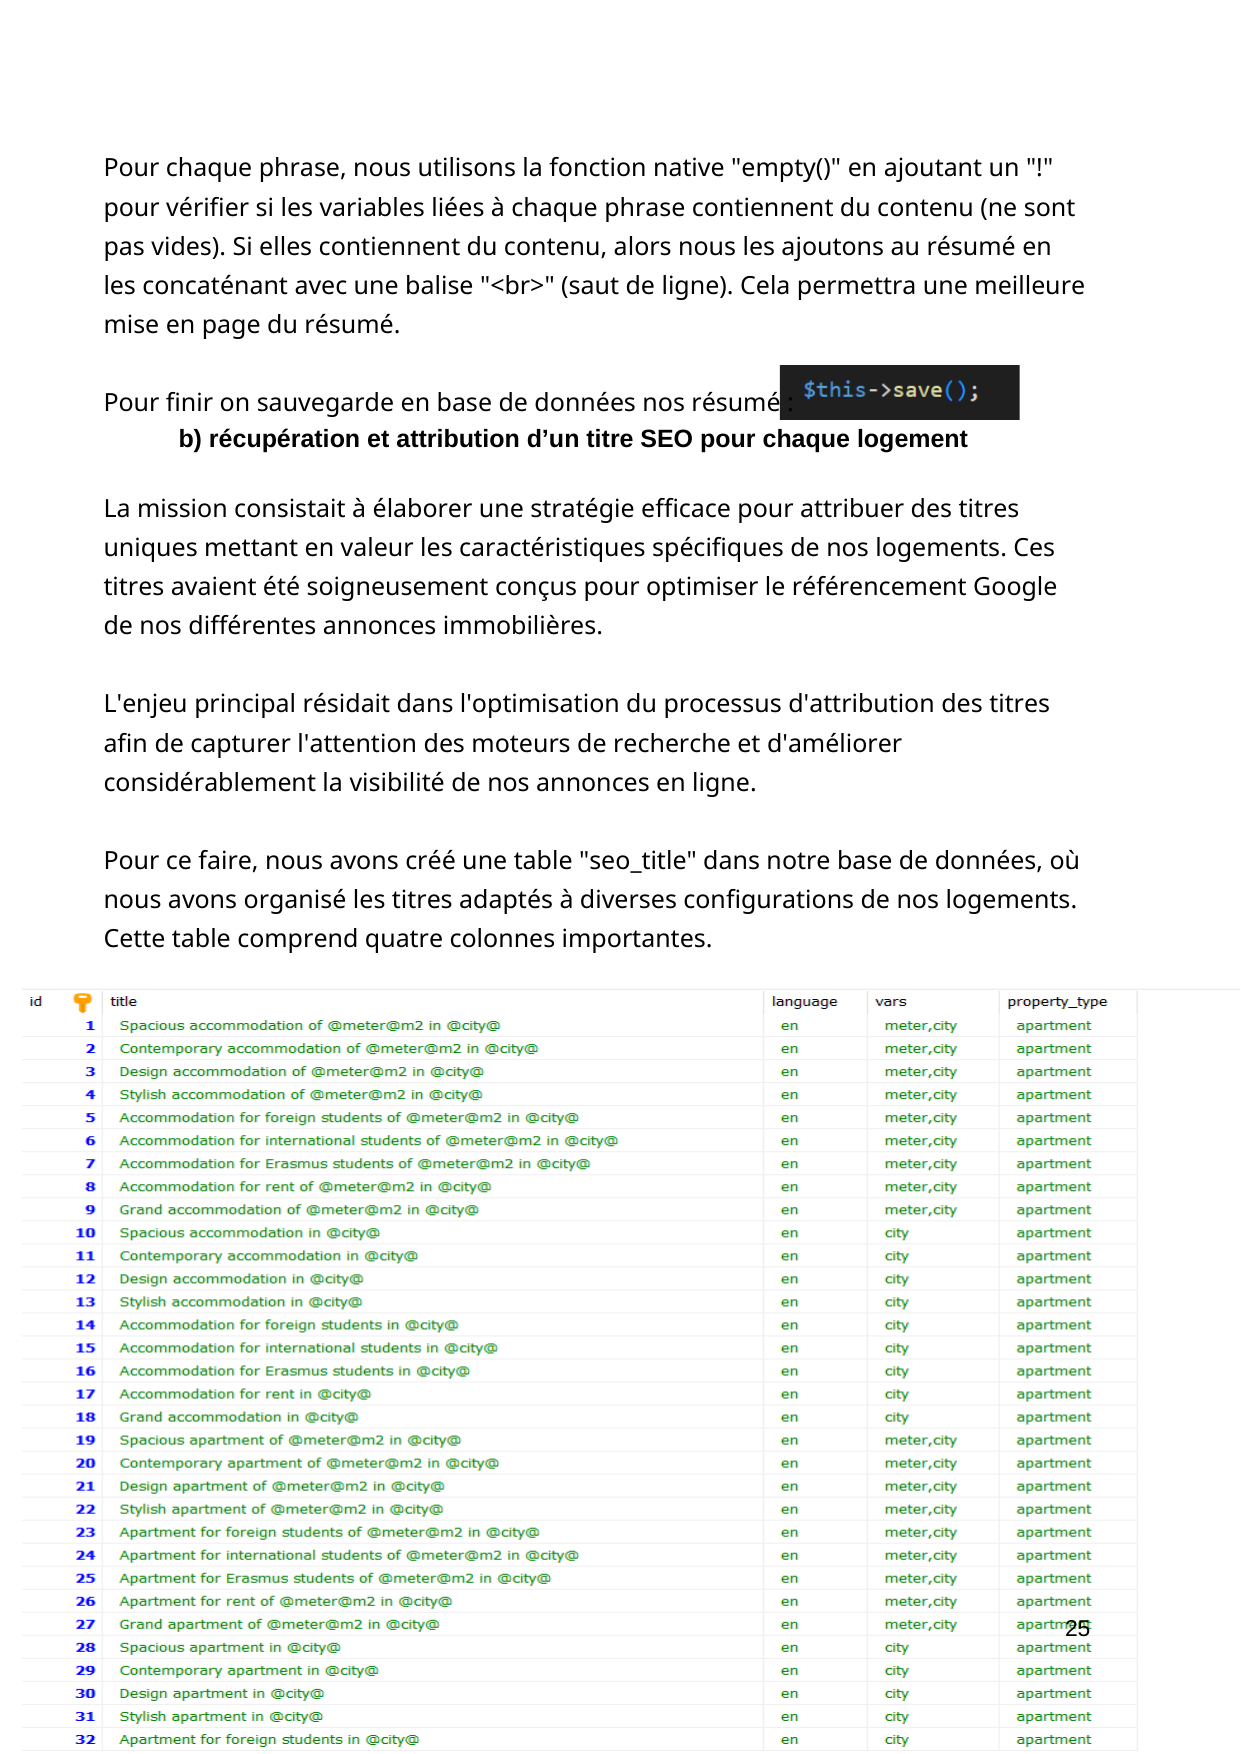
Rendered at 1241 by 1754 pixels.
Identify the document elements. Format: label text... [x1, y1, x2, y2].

text La mission consistait à élaborer une stratégie efficace pour attribuer des titres uniques mettant en valeur les caractéristiques spécifiques de nos logements. Ces titres avaient été soigneusement conçus pour optimiser le référencement Google de nos différentes annonces immobilières. [103, 490, 1090, 642]
text Pour finir on sauvegarde en base de données nos résumé : [103, 385, 1090, 419]
picture [22, 988, 1241, 1751]
text Pour ce faire, nous avons créé une table "seo_title" dans notre base de données, où nous avons organisé les titres adaptés à diverses configurations de nos logements. Cette table comprend quatre colonnes importantes. [103, 843, 1090, 955]
text b) récupération et attribution d’un titre SEO pour chaque logement [103, 424, 1090, 453]
picture [779, 365, 1020, 385]
text Pour chaque phrase, nous utilisons la fonction native "empty()" en ajoutant un "!" pour vérifier si les variables liées à chaque phrase contiennent du contenu (ne sont pas vides). Si elles contiennent du contenu, alors nous les ajoutons au résumé en les concaténant avec une balise "<br>" (saut de ligne). Cela permettra une meilleure mise en page du résumé. [103, 150, 1090, 341]
text L'enjeu principal résidait dans l'optimisation du processus d'attribution des titres afin de capturer l'attention des moteurs de recherche et d'améliorer considérablement la visibilité de nos annonces en ligne. [103, 686, 1090, 798]
